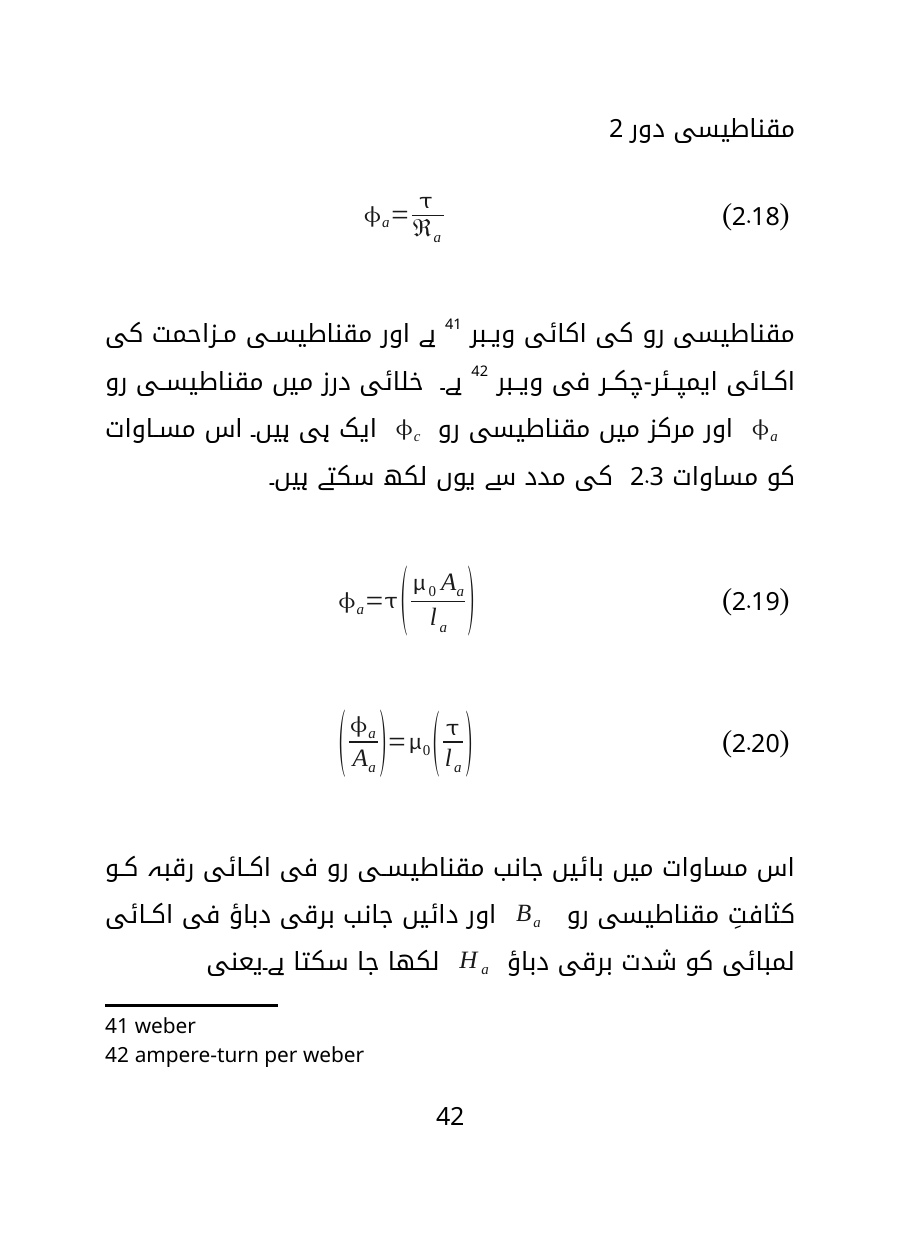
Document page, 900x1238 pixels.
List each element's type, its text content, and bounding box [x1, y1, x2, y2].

text مقناطیسی رو کی اکائی ویبر ہے اور مقناطیسی مزاحمت کی اکائی ایمپئر-چکر فی ویبر ہے۔ خلائی درز میں مقناطیسی رواور مرکز میں مقناطیسی روایک ہی ہیں۔ اس مساوات کو مساوات 2.3 کی مدد سے یوں لکھ سکتے ہیں۔ [105, 311, 795, 500]
table_header [105, 559, 700, 656]
table_header [105, 183, 694, 264]
table_header (2.18) [694, 183, 795, 264]
text اس مساوات میں بائیں جانب مقناطیسی رو فی اکائی رقبہ کو کثافتِ مقناطیسی رو اور دائیں جانب برقی دباؤ فی اکائی لمبائی کو شدت برقی دباؤلکھا جا سکتا ہے۔یعنی [105, 844, 795, 986]
text ampere-turn per weber [105, 1040, 795, 1068]
text weber [105, 1012, 795, 1040]
table_header (2.20) [699, 703, 795, 797]
table_header (2.19) [700, 559, 795, 656]
table_header [105, 703, 699, 797]
